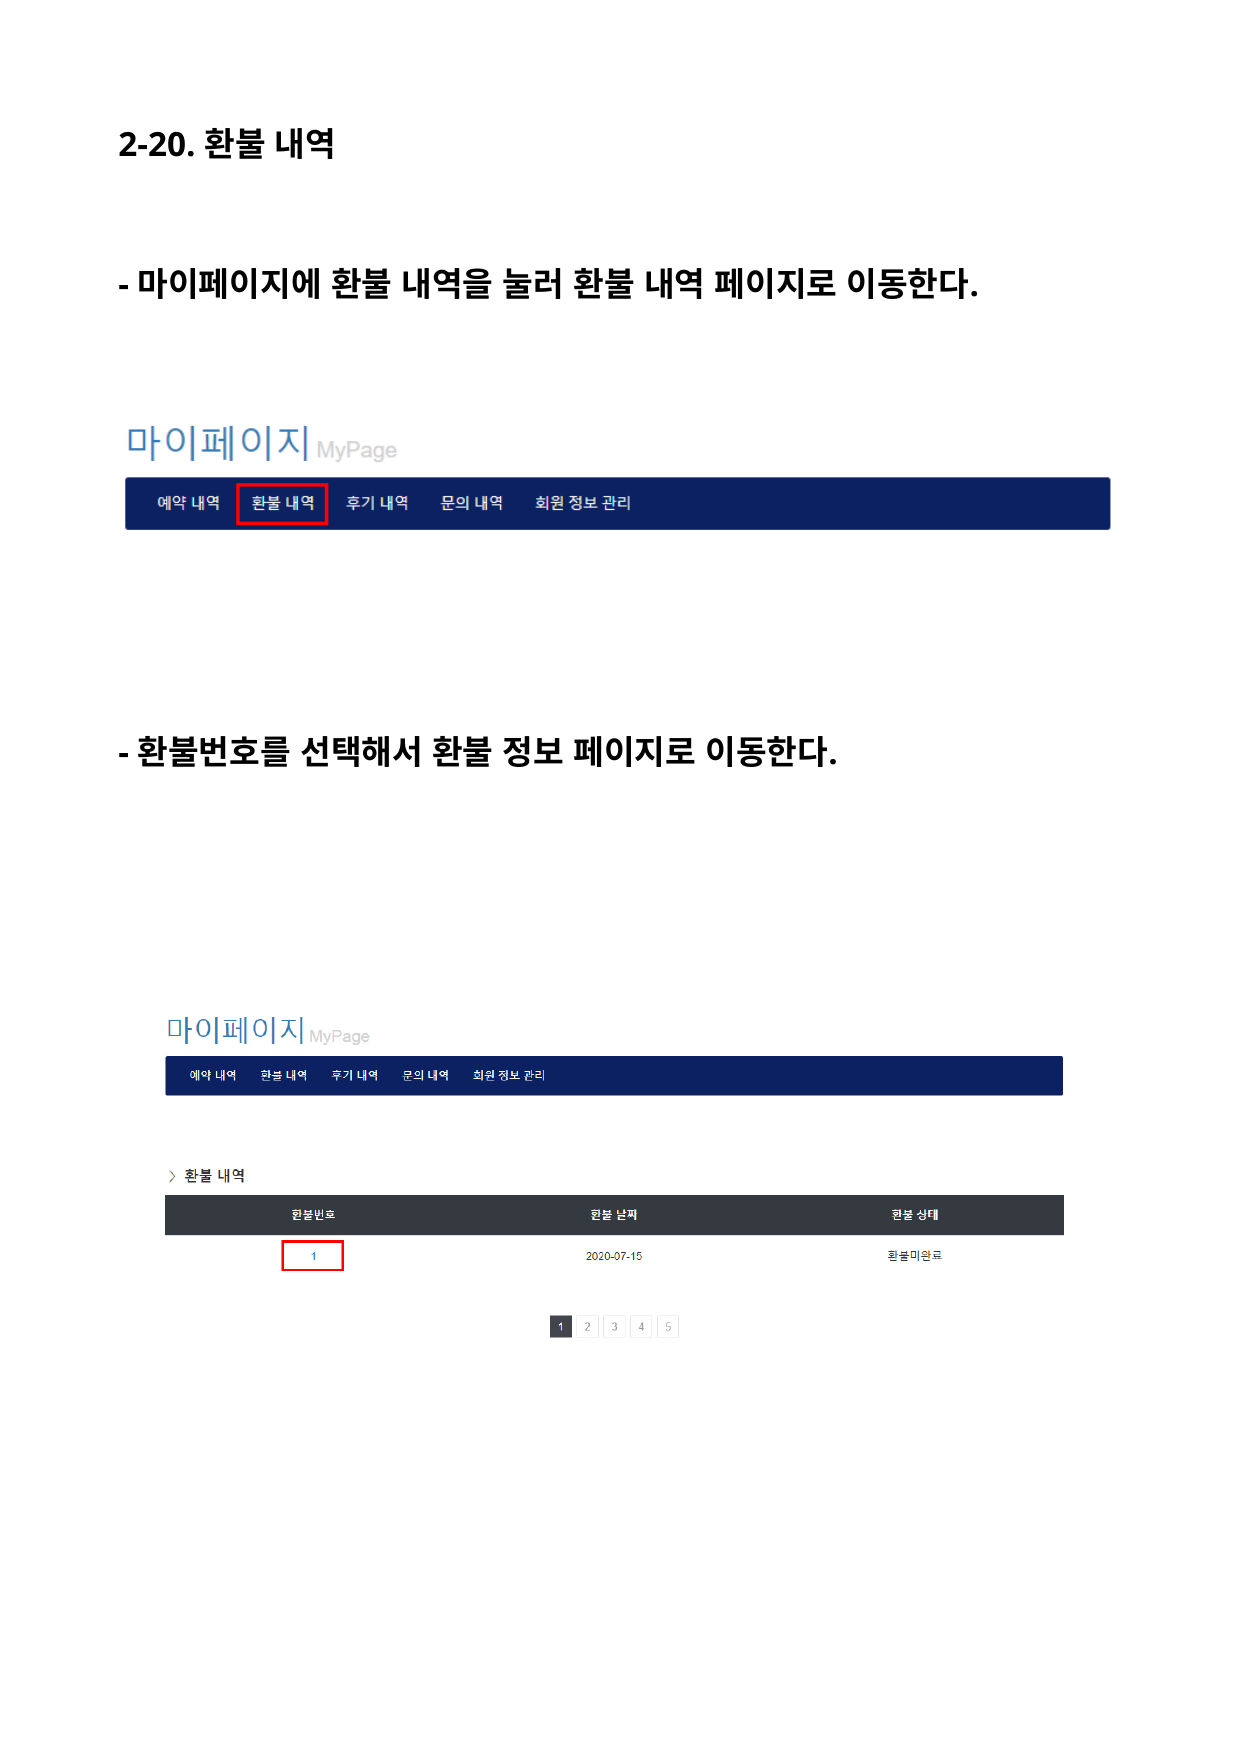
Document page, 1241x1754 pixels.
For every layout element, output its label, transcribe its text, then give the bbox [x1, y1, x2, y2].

picture [106, 990, 1111, 1402]
text 2-20. 환불 내역 [118, 118, 1122, 167]
picture [116, 419, 1121, 544]
text - 마이페이지에 환불 내역을 눌러 환불 내역 페이지로 이동한다. [118, 257, 1122, 306]
text - 환불번호를 선택해서 환불 정보 페이지로 이동한다. [118, 726, 1122, 774]
